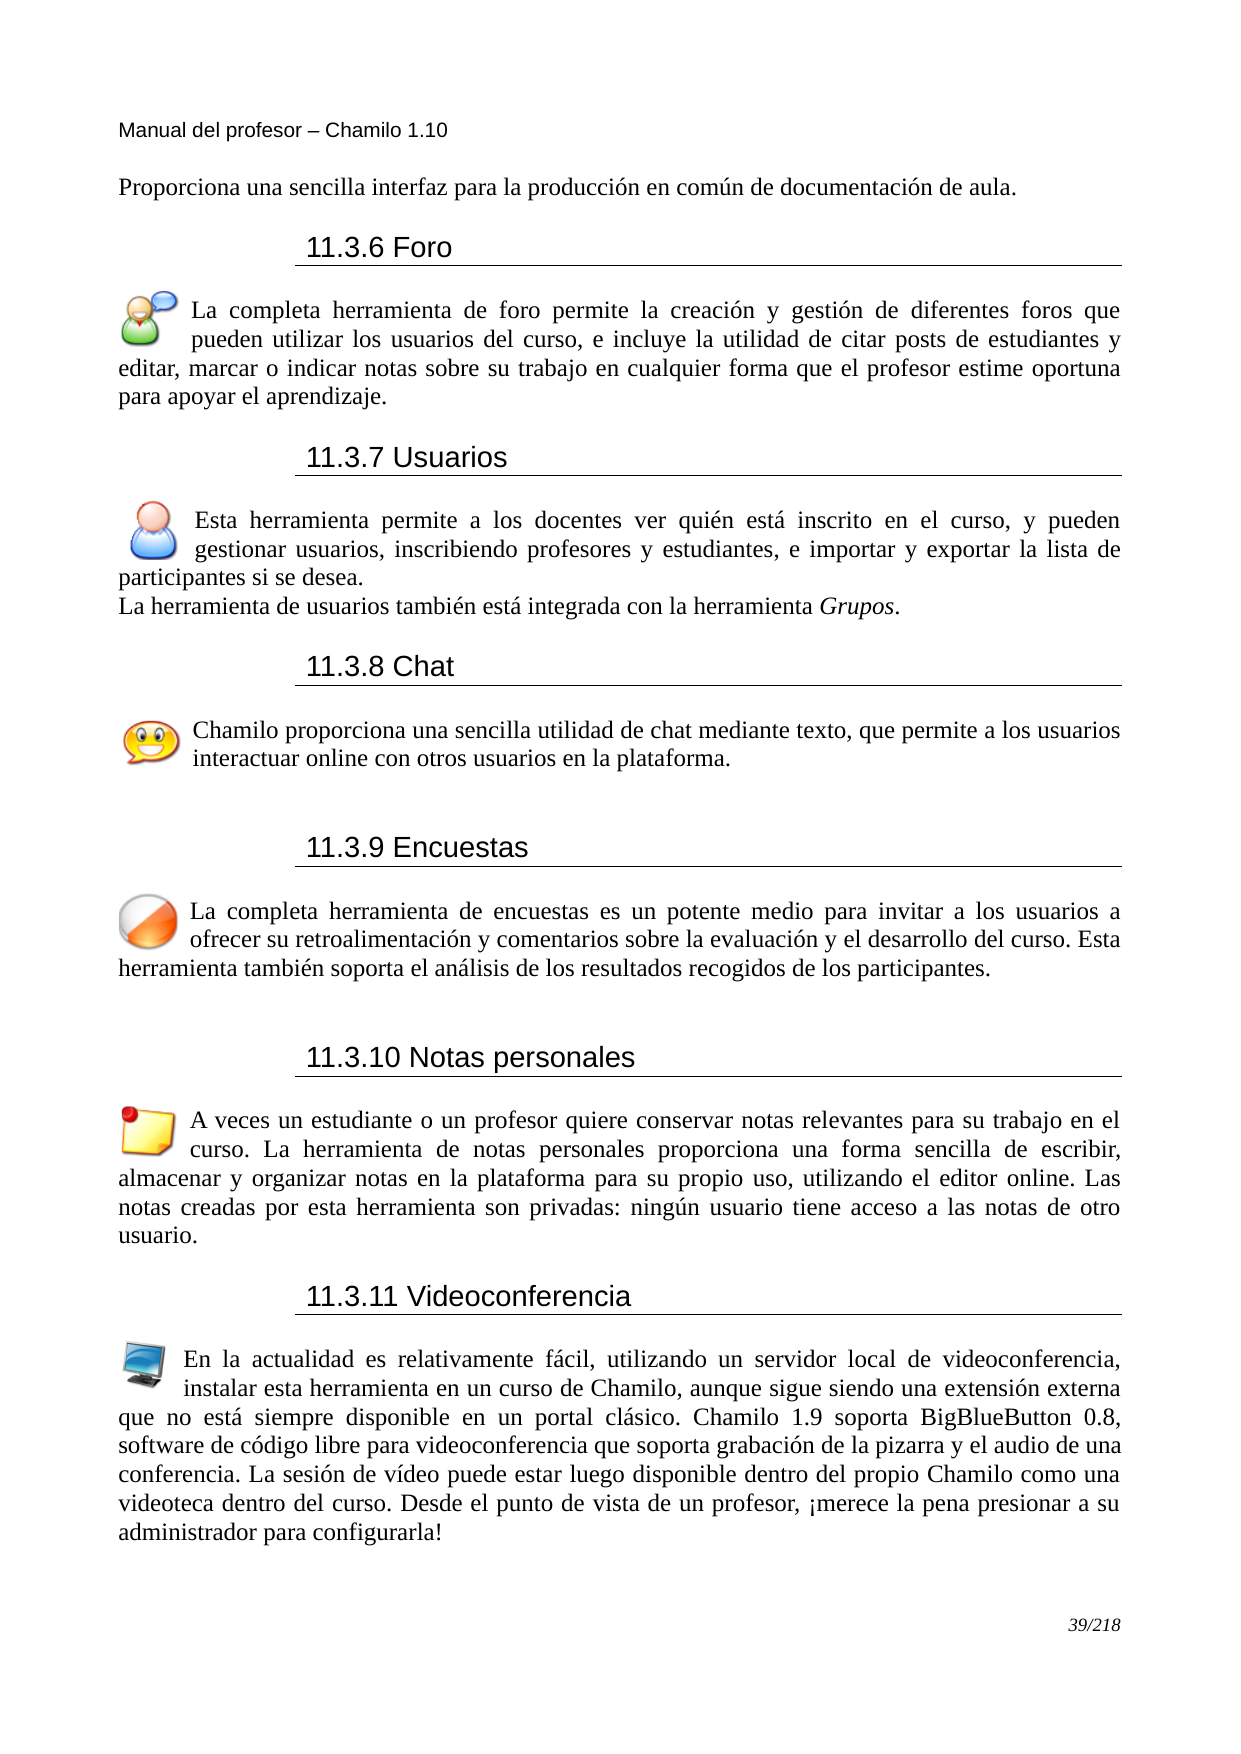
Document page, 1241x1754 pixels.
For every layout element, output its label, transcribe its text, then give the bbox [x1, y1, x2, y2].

text En la actualidad es relativamente fácil, utilizando un servidor local de videoconferencia, instalar esta herramienta en un curso de Chamilo, aunque sigue siendo una extensión externa que no está siempre disponible en un portal clásico. Chamilo 1.9 soporta BigBlueButton 0.8, software de código libre para videoconferencia que soporta grabación de la pizarra y el audio de una conferencia. La sesión de vídeo puede estar luego disponible dentro del propio Chamilo como una videoteca dentro del curso. Desde el punto de vista de un profesor, ¡merece la pena presionar a su administrador para configurarla! [118, 1344, 1122, 1545]
subtitle Notas personales [295, 1040, 1122, 1076]
text Proporciona una sencilla interfaz para la producción en común de documentación de aula. [118, 172, 1122, 200]
text Esta herramienta permite a los docentes ver quién está inscrito en el curso, y pueden gestionar usuarios, inscribiendo profesores y estudiantes, e importar y exportar la lista de participantes si se desea. [118, 505, 1122, 591]
text La completa herramienta de encuestas es un potente medio para invitar a los usuarios a ofrecer su retroalimentación y comentarios sobre la evaluación y el desarrollo del curso. Esta herramienta también soporta el análisis de los resultados recogidos de los participantes. [118, 896, 1122, 982]
picture [118, 892, 178, 952]
subtitle Encuestas [295, 830, 1122, 866]
subtitle Videoconferencia [295, 1279, 1122, 1314]
picture [118, 1101, 178, 1161]
subtitle Usuarios [295, 439, 1122, 475]
subtitle Foro [295, 230, 1122, 265]
text A veces un estudiante o un profesor quiere conservar notas relevantes para su trabajo en el curso. La herramienta de notas personales proporciona una forma sencilla de escribir, almacenar y organizar notas en la plataforma para su propio uso, utilizando el editor online. Las notas creadas por esta herramienta son privadas: ningún usuario tiene acceso a las notas de otro usuario. [118, 1106, 1122, 1249]
picture [121, 712, 181, 772]
text La completa herramienta de foro permite la creación y gestión de diferentes foros que pueden utilizar los usuarios del curso, e incluye la utilidad de citar posts de estudiantes y editar, marcar o indicar notas sobre su trabajo en cualquier forma que el profesor estime oportuna para apoyar el aprendizaje. [118, 295, 1122, 410]
subtitle Chat [295, 649, 1122, 685]
picture [123, 500, 183, 560]
text La herramienta de usuarios también está integrada con la herramienta Grupos. [118, 591, 1122, 620]
picture [120, 287, 179, 347]
text Chamilo proporciona una sencilla utilidad de chat mediante texto, que permite a los usuarios interactuar online con otros usuarios en la plataforma. [181, 715, 1122, 772]
picture [112, 1335, 172, 1394]
